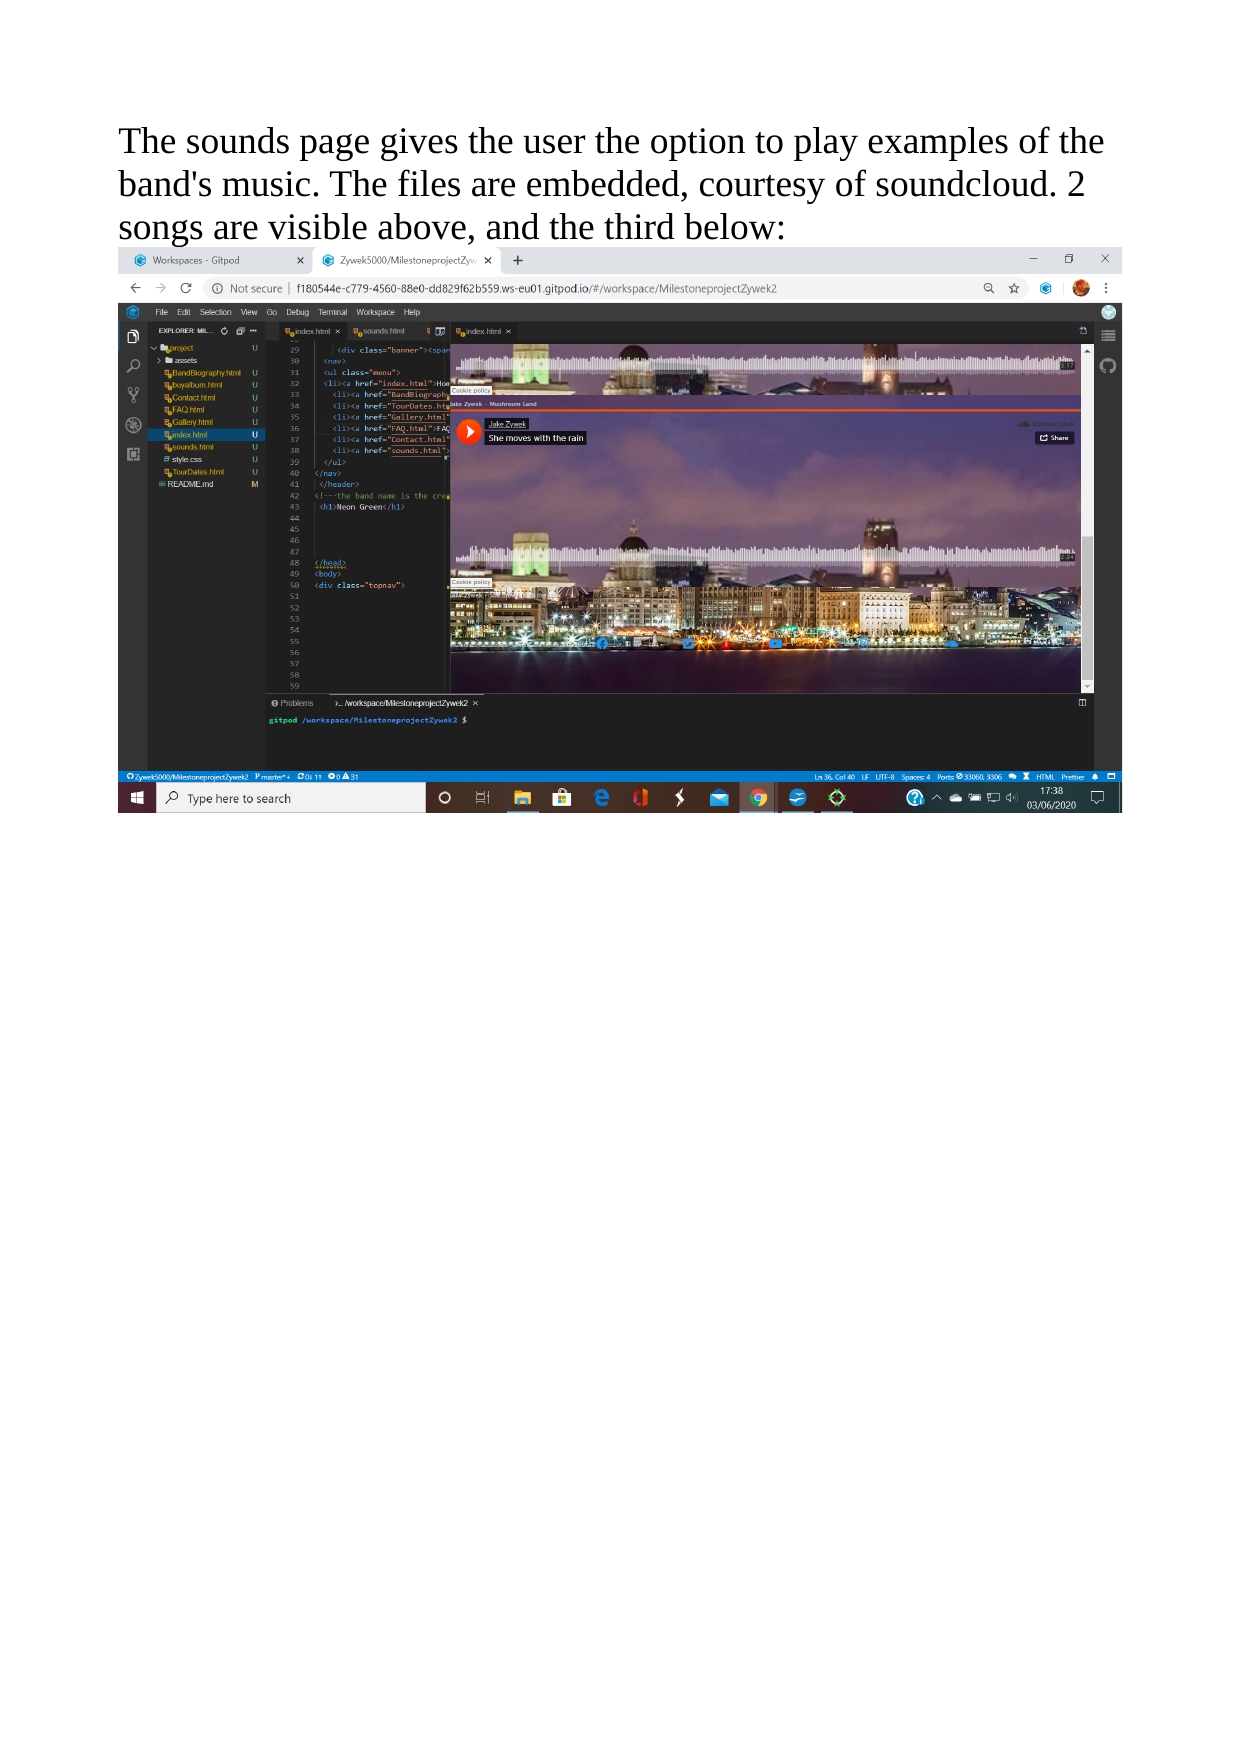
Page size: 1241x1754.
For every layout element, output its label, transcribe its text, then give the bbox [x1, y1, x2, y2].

picture [118, 247, 1123, 813]
text The sounds page gives the user the option to play examples of the band's music. The files are embedded, courtesy of soundcloud. 2 songs are visible above, and the third below: [118, 118, 1122, 247]
